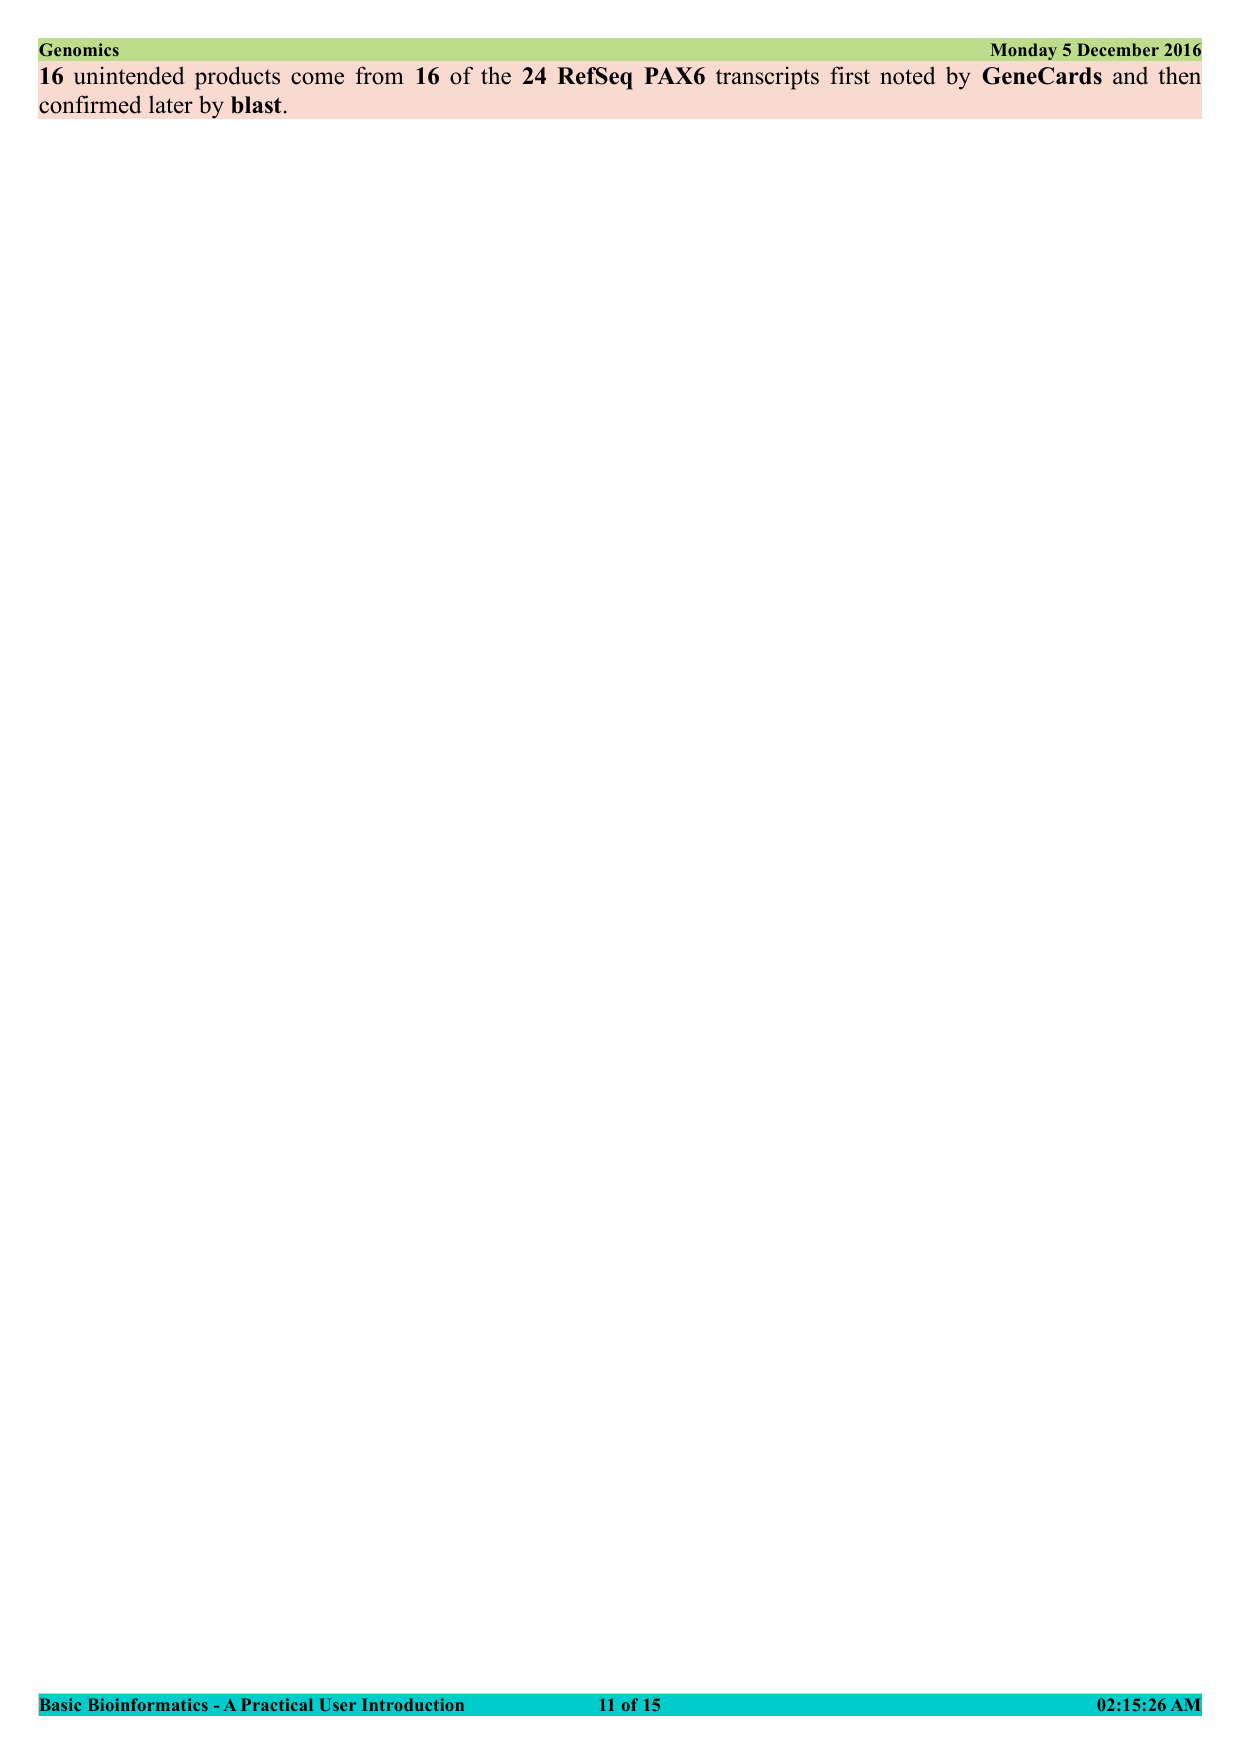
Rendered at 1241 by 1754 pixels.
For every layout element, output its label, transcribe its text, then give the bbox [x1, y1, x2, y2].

text 16 unintended products come from 16 of the 24 RefSeq PAX6 transcripts first noted by GeneCards and then confirmed later by blast. [38, 61, 1202, 119]
